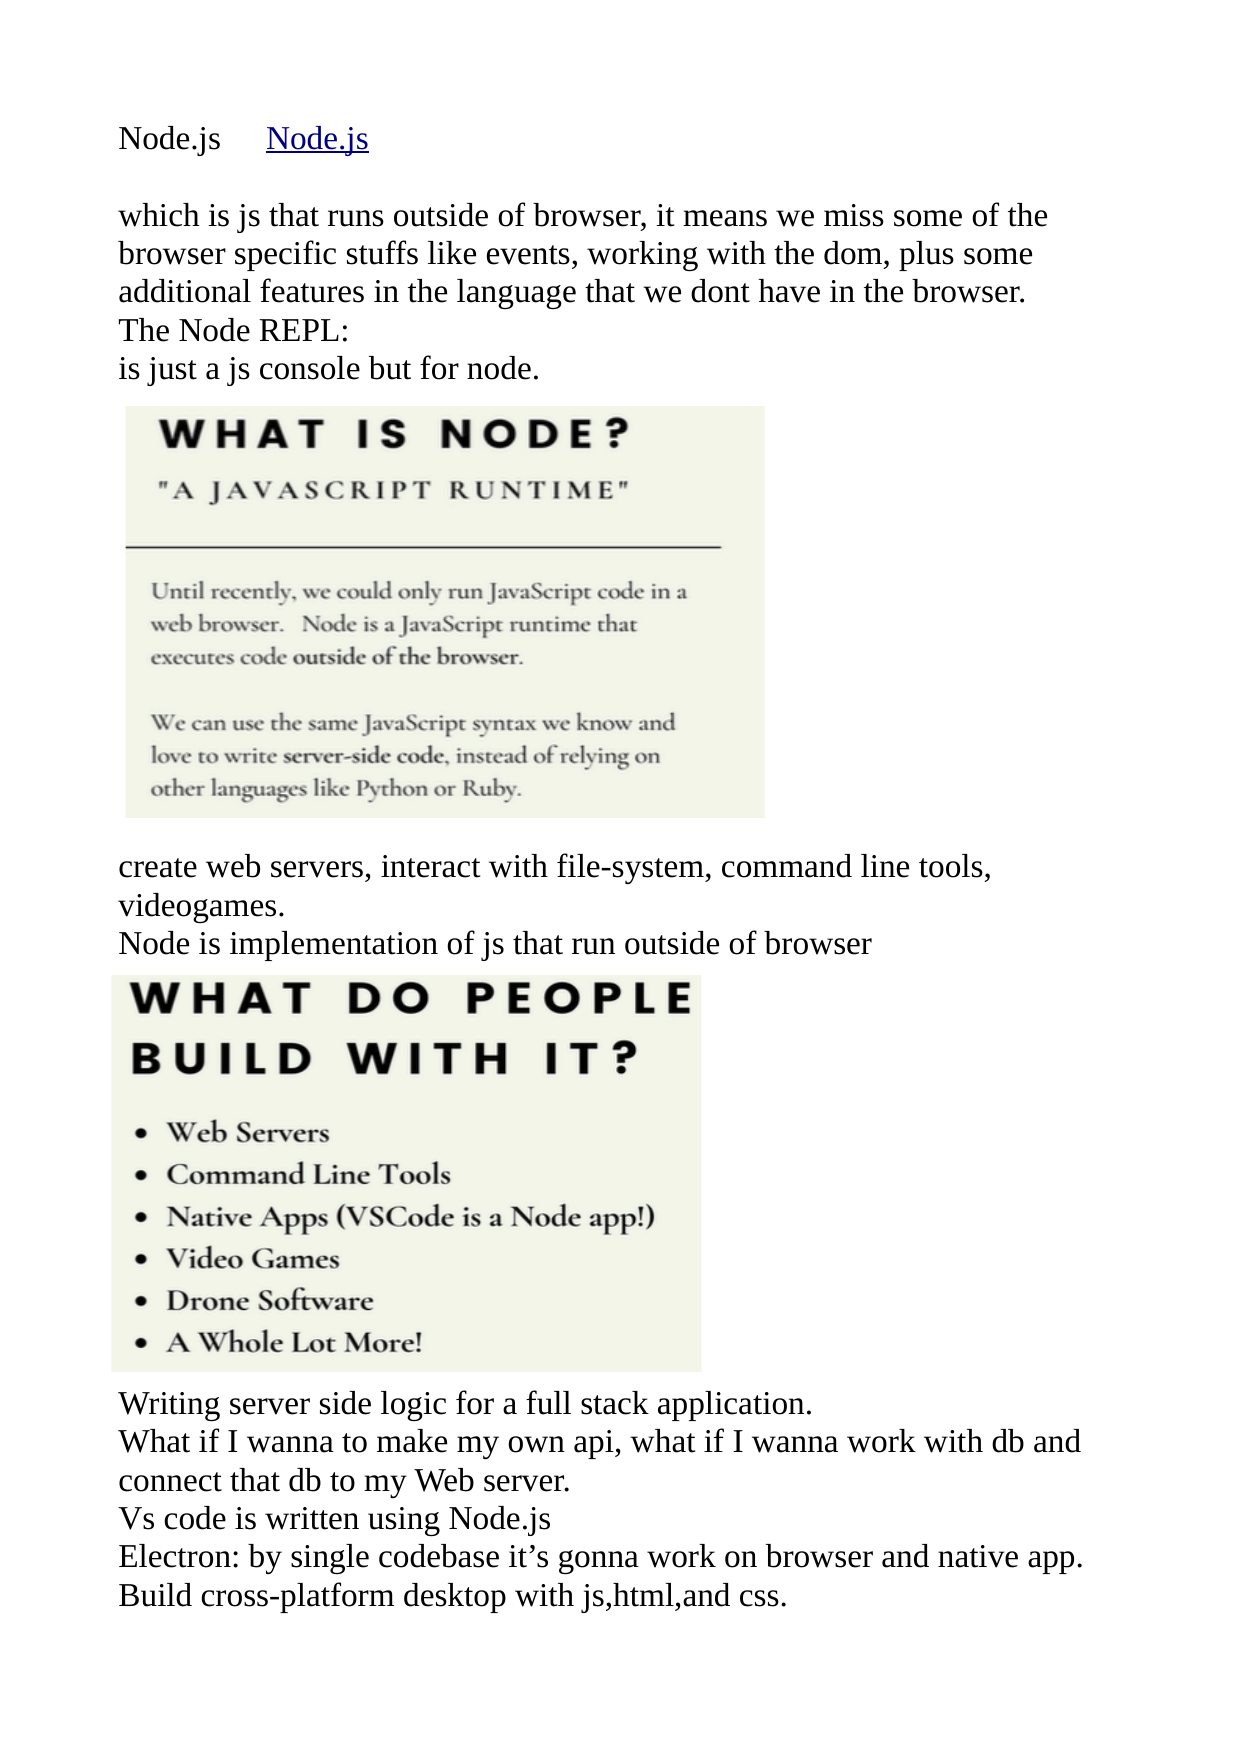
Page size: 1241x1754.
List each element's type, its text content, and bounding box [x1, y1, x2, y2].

text Node.js Node.js [118, 118, 1122, 156]
text which is js that runs outside of browser, it means we miss some of the browser specific stuffs like events, working with the dom, plus some additional features in the language that we dont have in the browser. [118, 195, 1122, 310]
text Writing server side logic for a full stack application. [118, 1383, 1122, 1421]
text Electron: by single codebase it’s gonna work on browser and native app. [118, 1536, 1122, 1575]
text Build cross-platform desktop with js,html,and css. [118, 1575, 1122, 1613]
text What if I wanna to make my own api, what if I wanna work with db and connect that db to my Web server. [118, 1421, 1122, 1498]
picture [125, 406, 765, 818]
text Node is implementation of js that run outside of browser [118, 923, 1122, 961]
text The Node REPL: [118, 310, 1122, 348]
text create web servers, interact with file-system, command line tools, videogames. [118, 846, 1122, 923]
text is just a js console but for node. [118, 348, 1122, 386]
text Vs code is written using Node.js [118, 1498, 1122, 1536]
picture [111, 975, 702, 1372]
